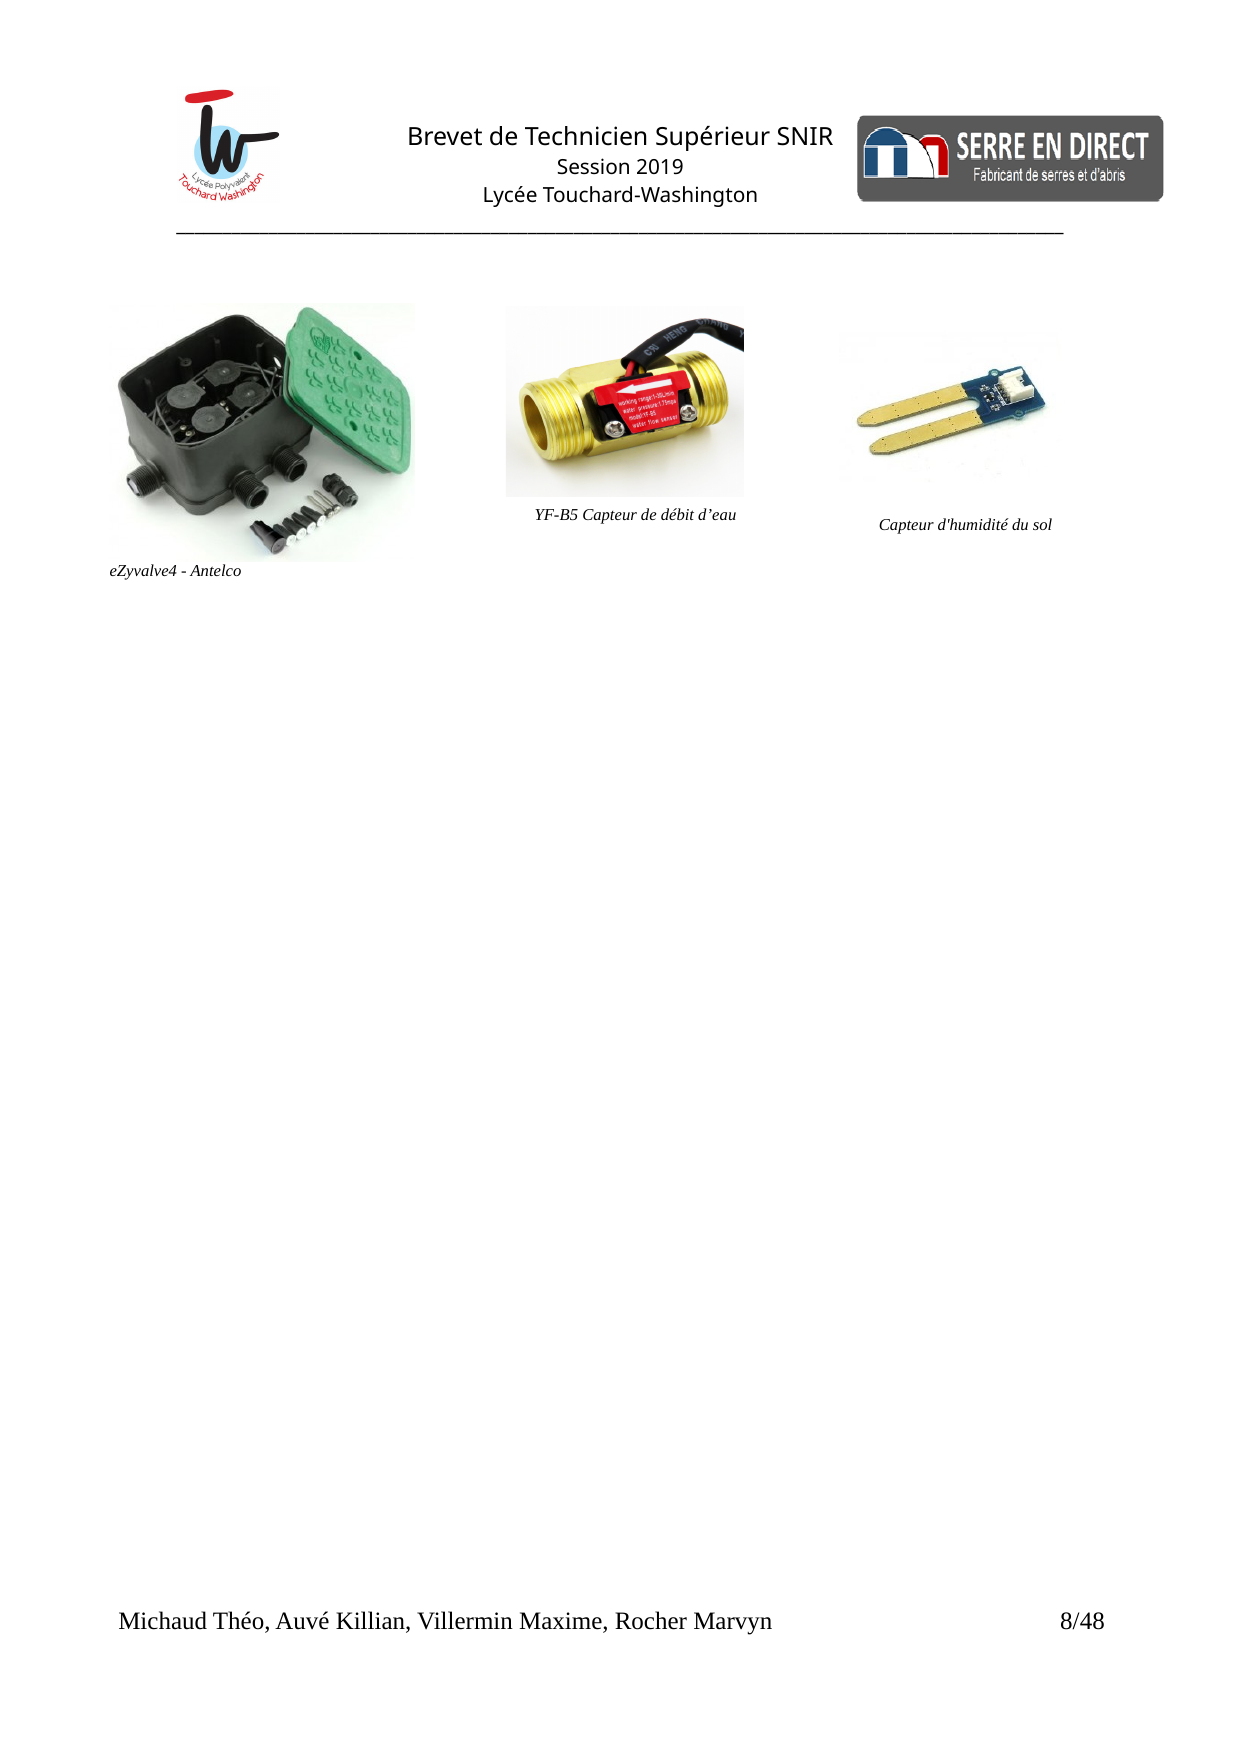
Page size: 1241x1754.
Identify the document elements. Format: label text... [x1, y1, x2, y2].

picture [852, 113, 1167, 206]
picture [176, 86, 281, 203]
picture [839, 308, 1065, 507]
text YF-B5 Capteur de débit d’eau [489, 306, 783, 526]
text eZyvalve4 - Antelco [109, 562, 415, 580]
picture [505, 306, 744, 497]
text Capteur d'humidité du sol [825, 309, 1107, 536]
picture [109, 303, 415, 562]
